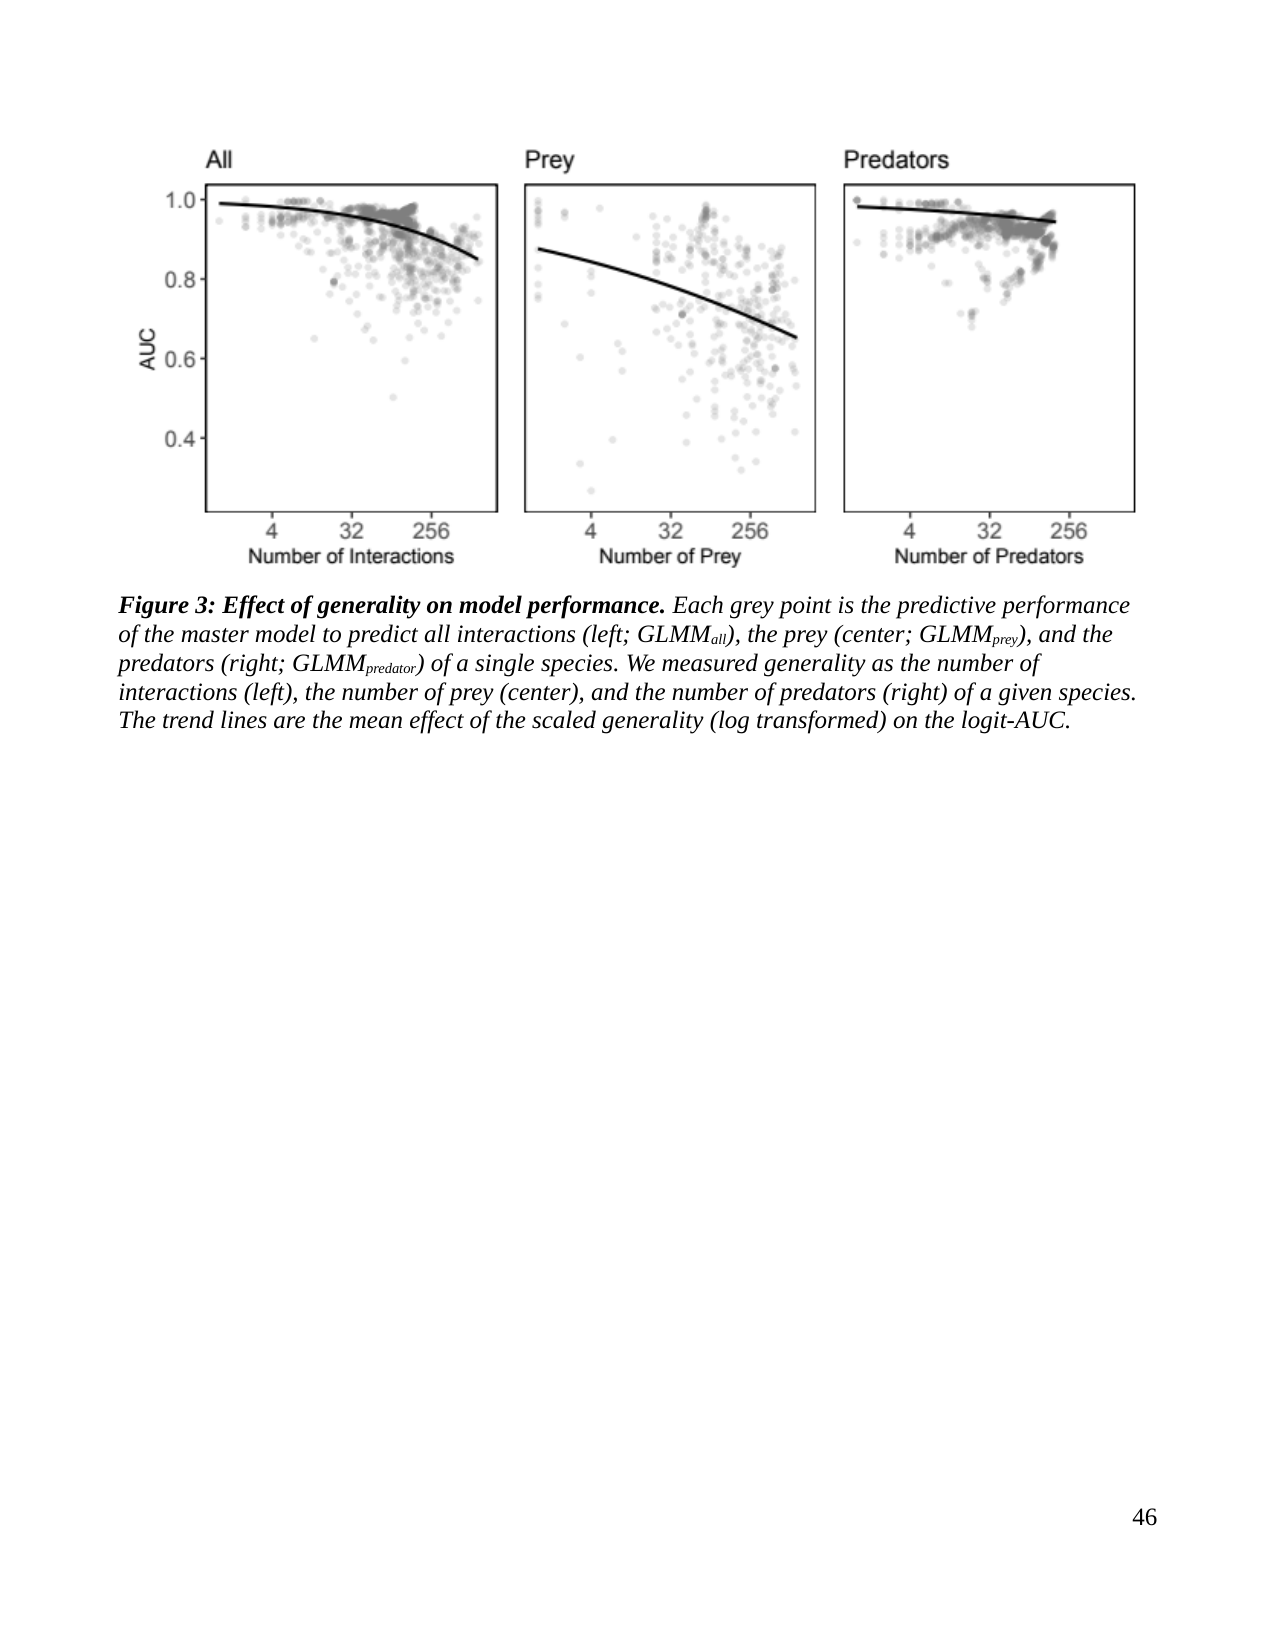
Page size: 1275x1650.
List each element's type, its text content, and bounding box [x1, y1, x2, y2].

picture [118, 130, 1157, 591]
text Figure 3: Effect of generality on model performance. Each grey point is the predictive performance of the master model to predict all interactions (left; GLMMall), the prey (center; GLMMprey), and the predators (right; GLMMpredator) of a single species. We measured generality as the number of interactions (left), the number of prey (center), and the number of predators (right) of a given species. The trend lines are the mean effect of the scaled generality (log transformed) on the logit-AUC. [118, 591, 1157, 734]
